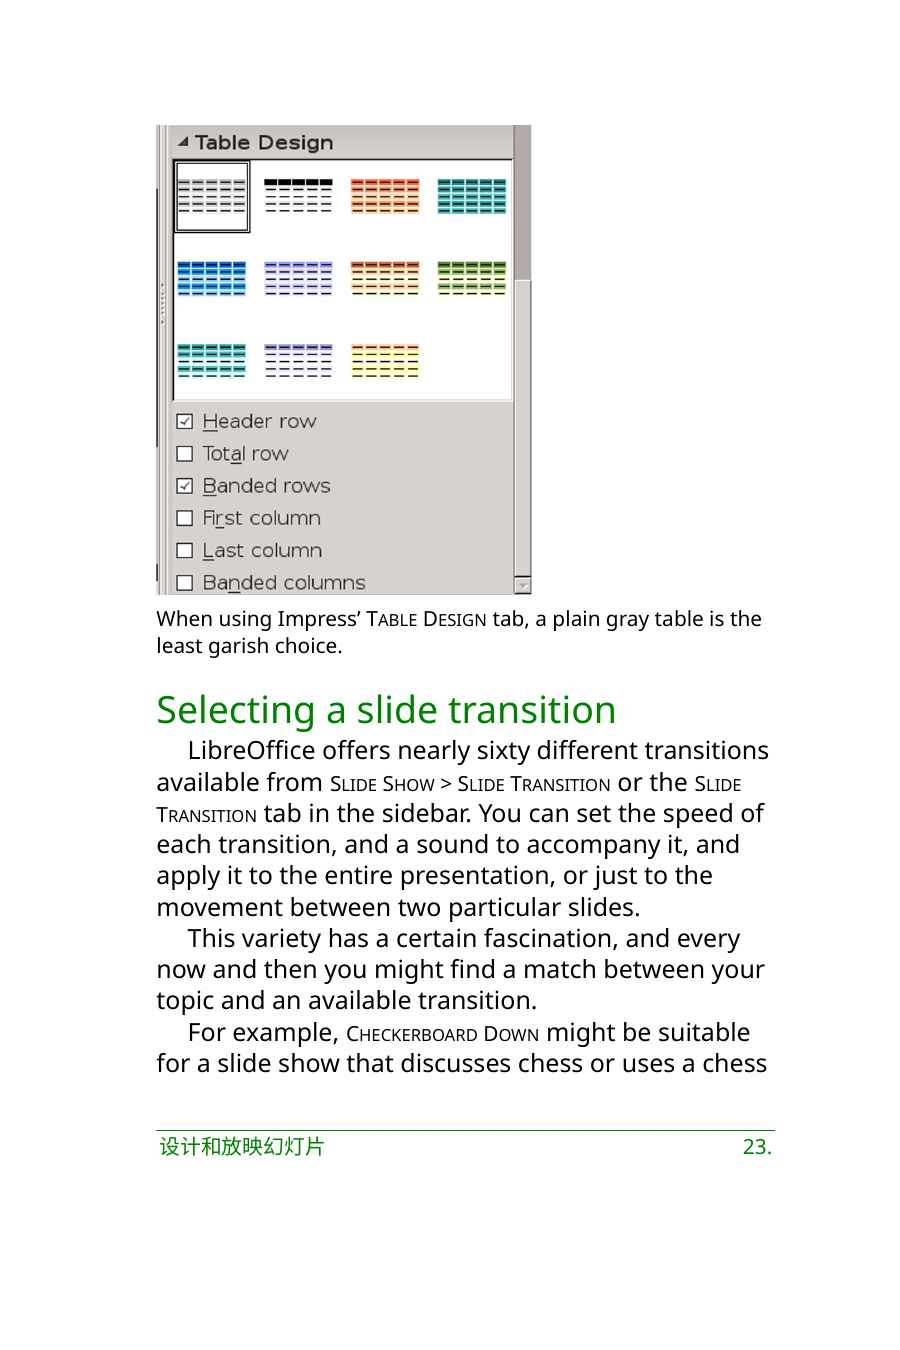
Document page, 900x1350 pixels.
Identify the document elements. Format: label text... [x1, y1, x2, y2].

text LibreOffice offers nearly sixty different transitions available from Slide Show > Slide Transition or the Slide Transition tab in the sidebar. You can set the speed of each transition, and a sound to accompany it, and apply it to the entire presentation, or just to the movement between two particular slides. [156, 735, 775, 922]
text For example, Checkerboard Down might be suitable for a slide show that discusses chess or uses a chess [156, 1016, 775, 1078]
table_cell When using Impress’ Table Design tab, a plain gray table is the least garish choice. [156, 597, 775, 659]
table_header [532, 125, 775, 594]
text This variety has a certain fascination, and every now and then you might find a match between your topic and an available transition. [156, 922, 775, 1016]
subtitle Selecting a slide transition [156, 684, 775, 735]
picture [156, 125, 532, 595]
